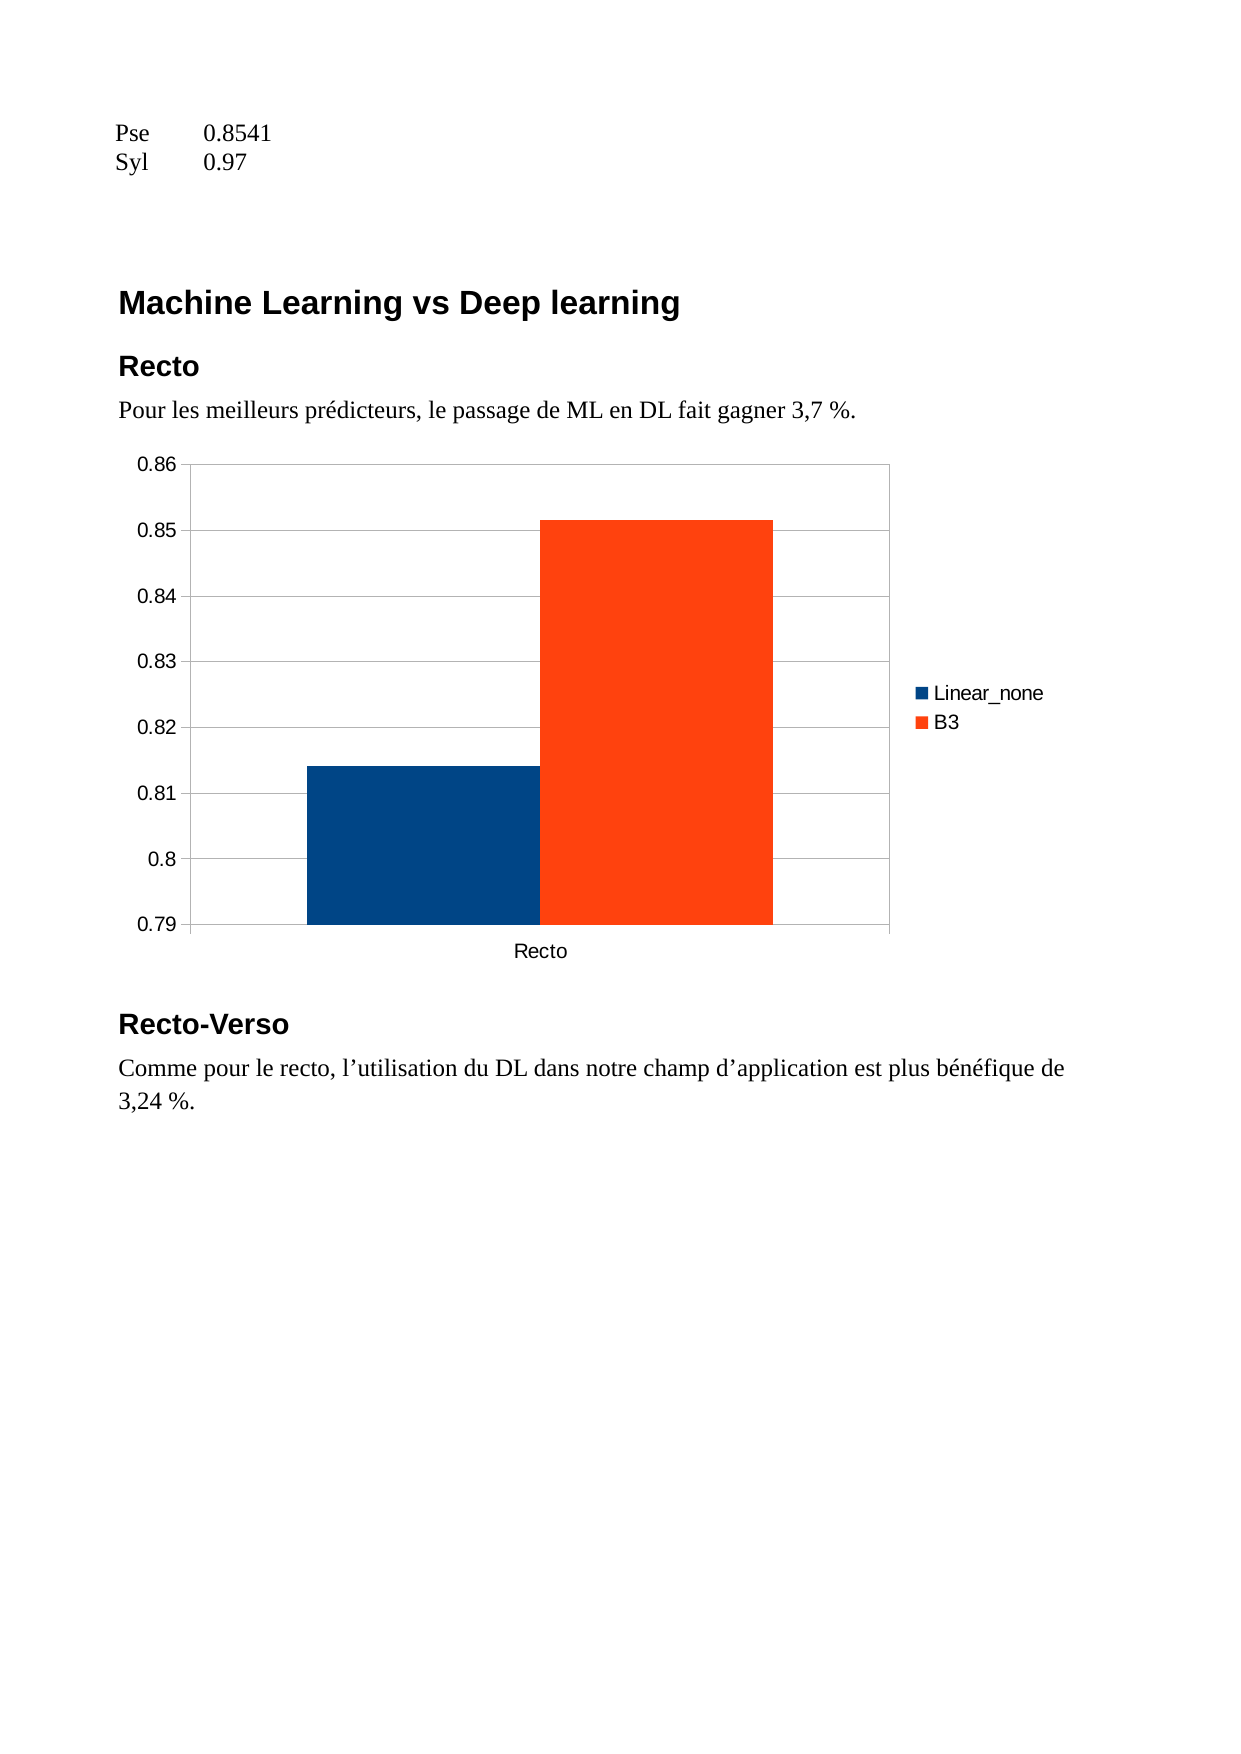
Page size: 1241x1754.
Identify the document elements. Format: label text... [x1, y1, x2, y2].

table_cell 0.97 [200, 147, 313, 176]
subtitle Recto-Verso [118, 1007, 1122, 1041]
subtitle Recto [118, 348, 1122, 382]
text Comme pour le recto, l’utilisation du DL dans notre champ d’application est plus bénéfique de 3,24 %. [118, 1053, 1122, 1115]
table_cell Syl [112, 147, 200, 176]
text Pour les meilleurs prédicteurs, le passage de ML en DL fait gagner 3,7 %. [118, 395, 1122, 423]
subtitle Machine Learning vs Deep learning [118, 283, 1122, 321]
table_cell Pse [112, 118, 200, 147]
table_cell 0.8541 [200, 118, 313, 147]
